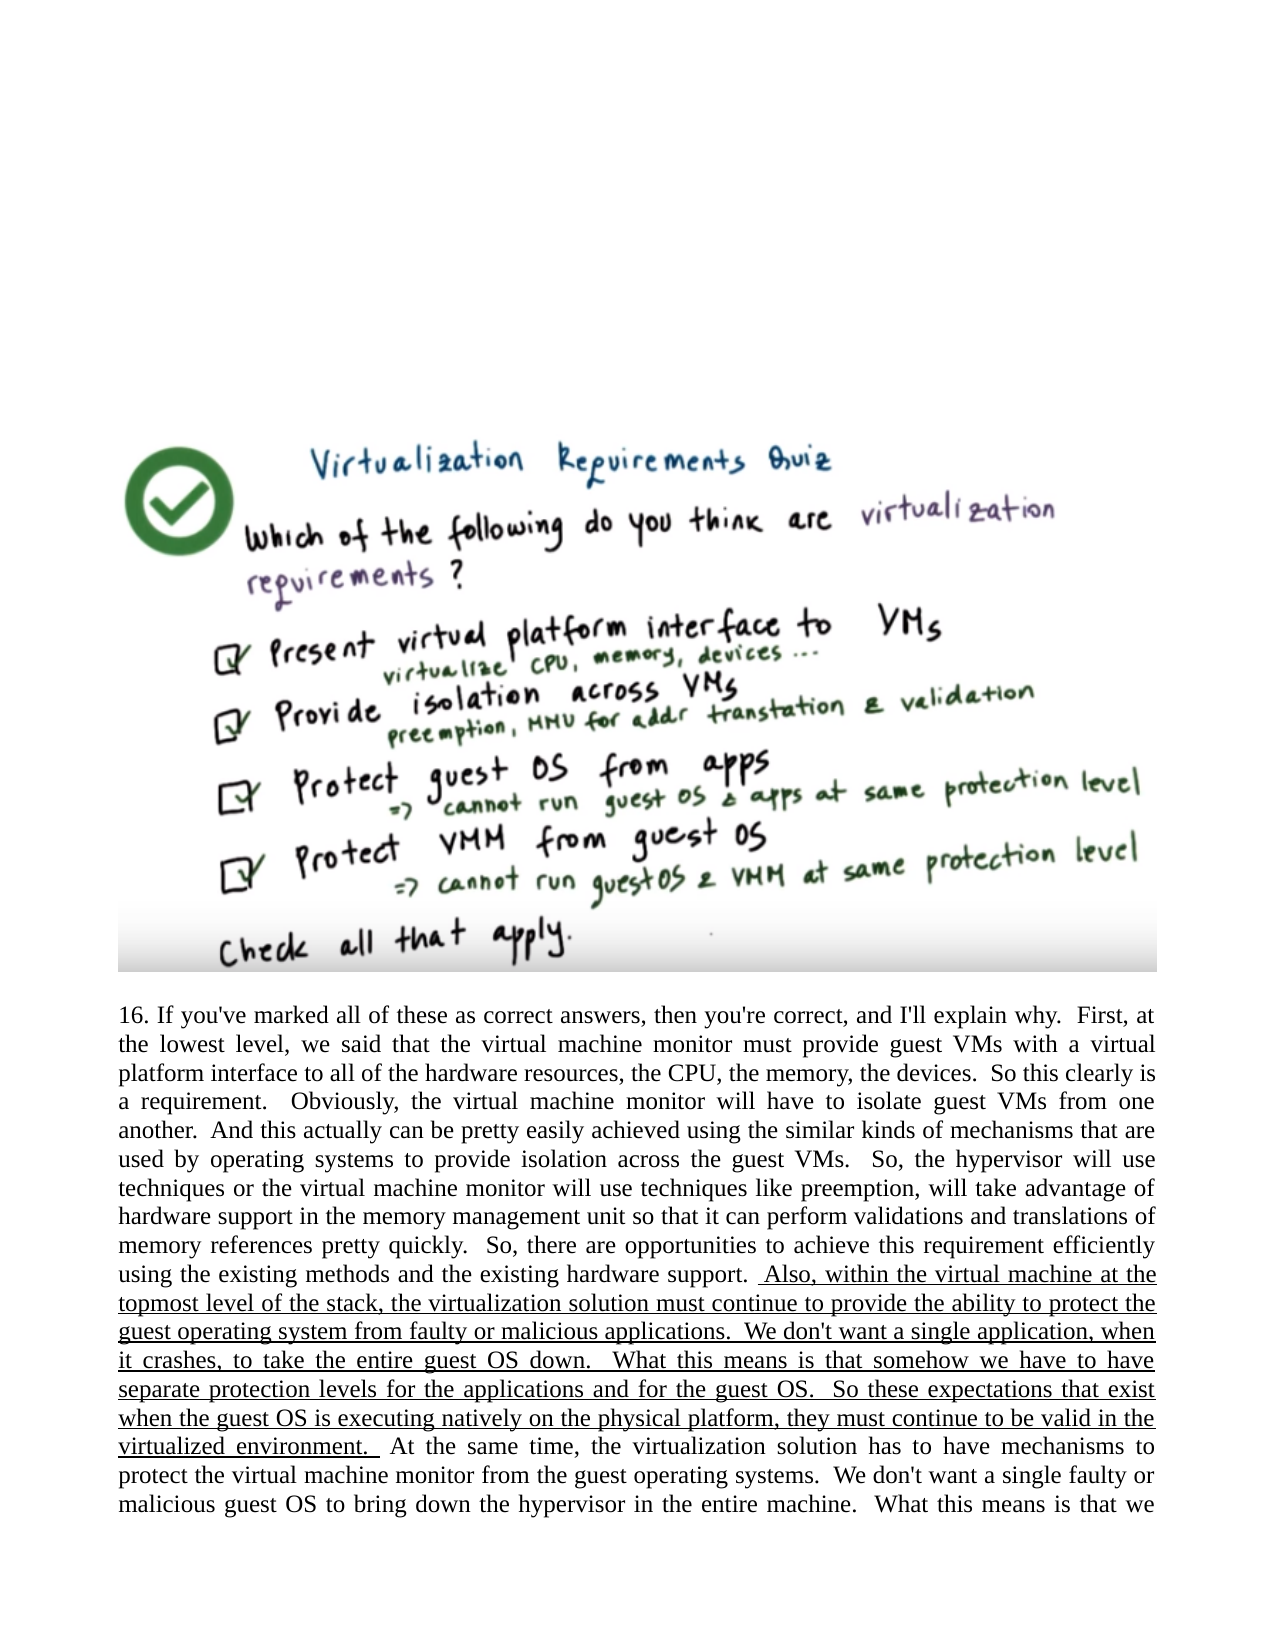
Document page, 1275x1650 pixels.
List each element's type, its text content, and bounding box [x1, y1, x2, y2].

picture [118, 434, 1157, 972]
text 16. If you've marked all of these as correct answers, then you're correct, and I'll explain why. First, at the lowest level, we said that the virtual machine monitor must provide guest VMs with a virtual platform interface to all of the hardware resources, the CPU, the memory, the devices. So this clearly is a requirement. Obviously, the virtual machine monitor will have to isolate guest VMs from one another. And this actually can be pretty easily achieved using the similar kinds of mechanisms that are used by operating systems to provide isolation across the guest VMs. So, the hypervisor will use techniques or the virtual machine monitor will use techniques like preemption, will take advantage of hardware support in the memory management unit so that it can perform validations and translations of memory references pretty quickly. So, there are opportunities to achieve this requirement efficiently using the existing methods and the existing hardware support. Also, within the virtual machine at the topmost level of the stack, the virtualization solution must continue to provide the ability to protect the [118, 1000, 1157, 1313]
text guest operating system from faulty or malicious applications. We don't want a single application, when it crashes, to take the entire guest OS down. What this means is that somehow we have to have separate protection levels for the applications and for the guest OS. So these expectations that exist when the guest OS is executing natively on the physical platform, they must continue to be valid in the virtualized environment. At the same time, the virtualization solution has to have mechanisms to protect the virtual machine monitor from the guest operating systems. We don't want a single faulty or malicious guest OS to bring down the hypervisor in the entire machine. What this means is that we [118, 1314, 1157, 1518]
